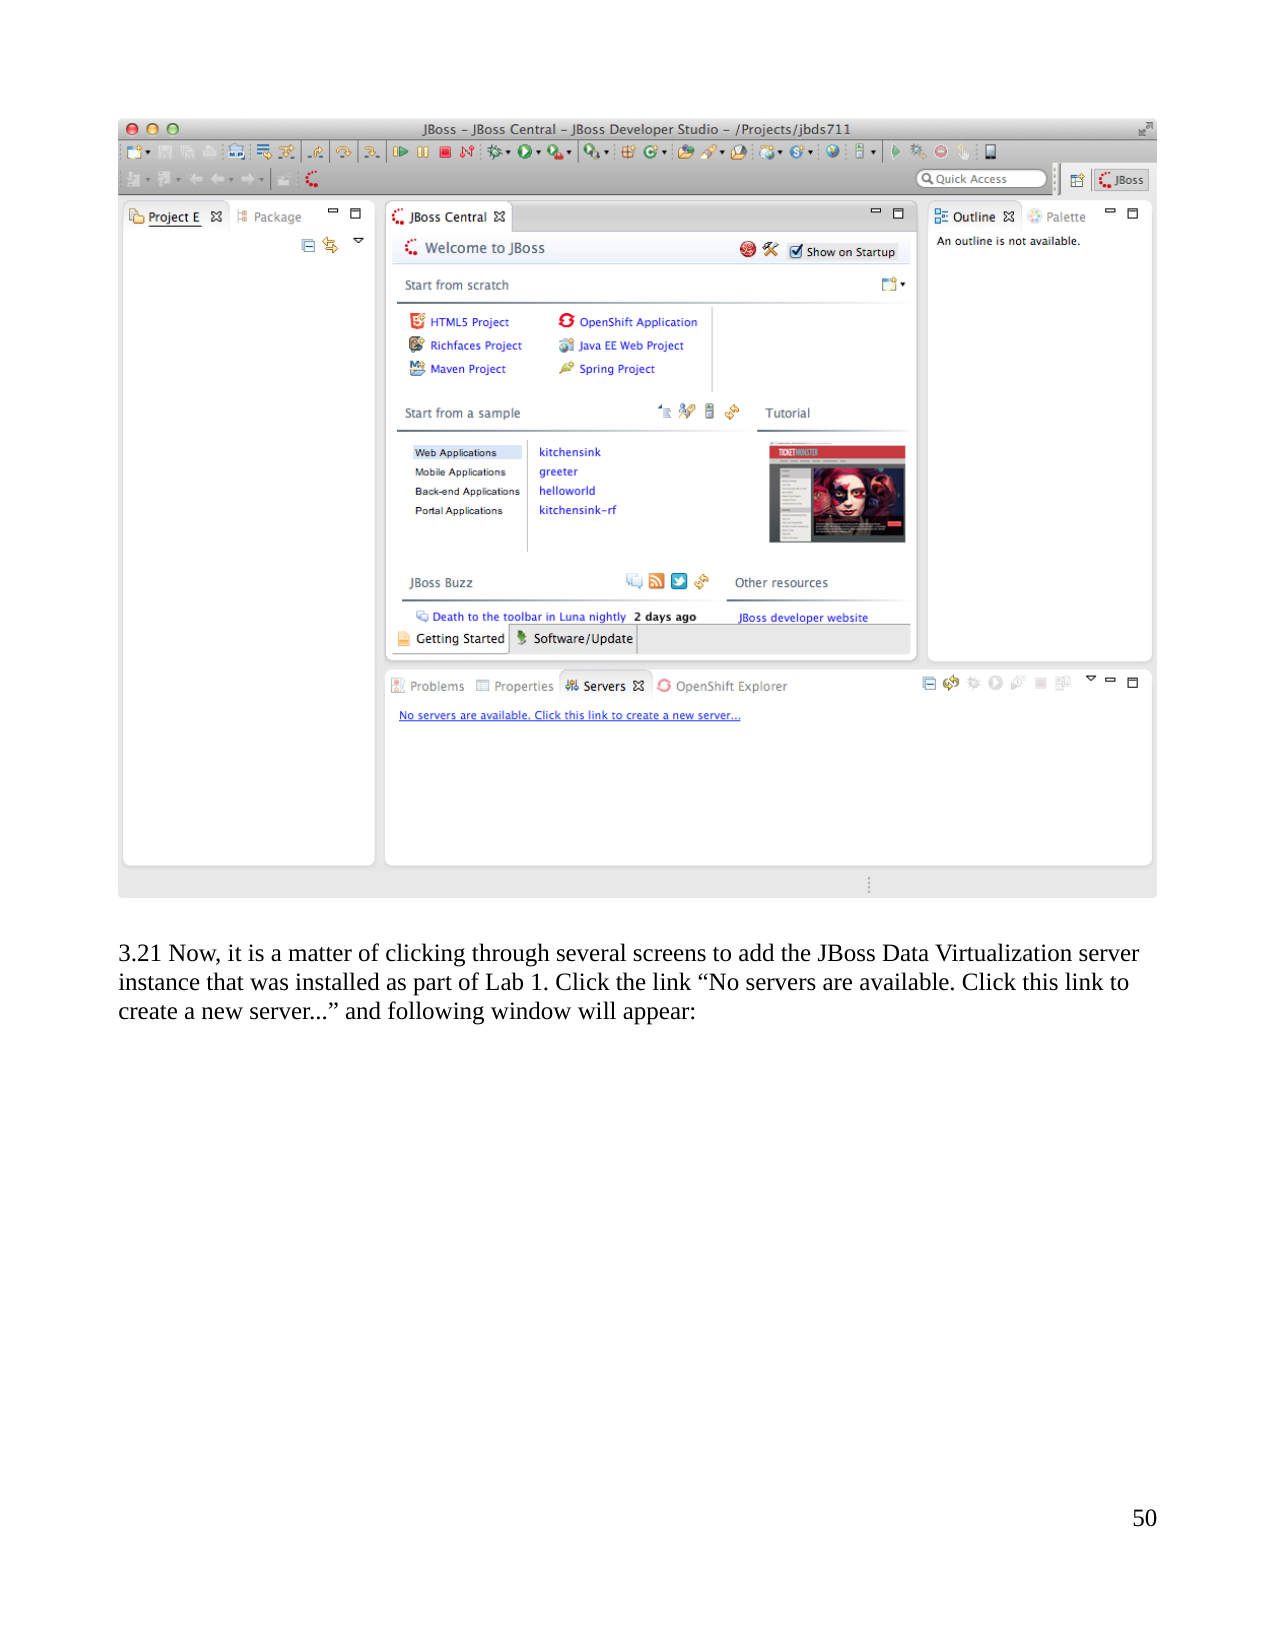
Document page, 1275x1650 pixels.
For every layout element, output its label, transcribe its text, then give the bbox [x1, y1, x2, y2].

text 3.21 Now, it is a matter of clicking through several screens to add the JBoss Data Virtualization server instance that was installed as part of Lab 1. Click the link “No servers are available. Click this link to create a new server...” and following window will appear: [118, 938, 1157, 1025]
picture [118, 118, 1157, 898]
